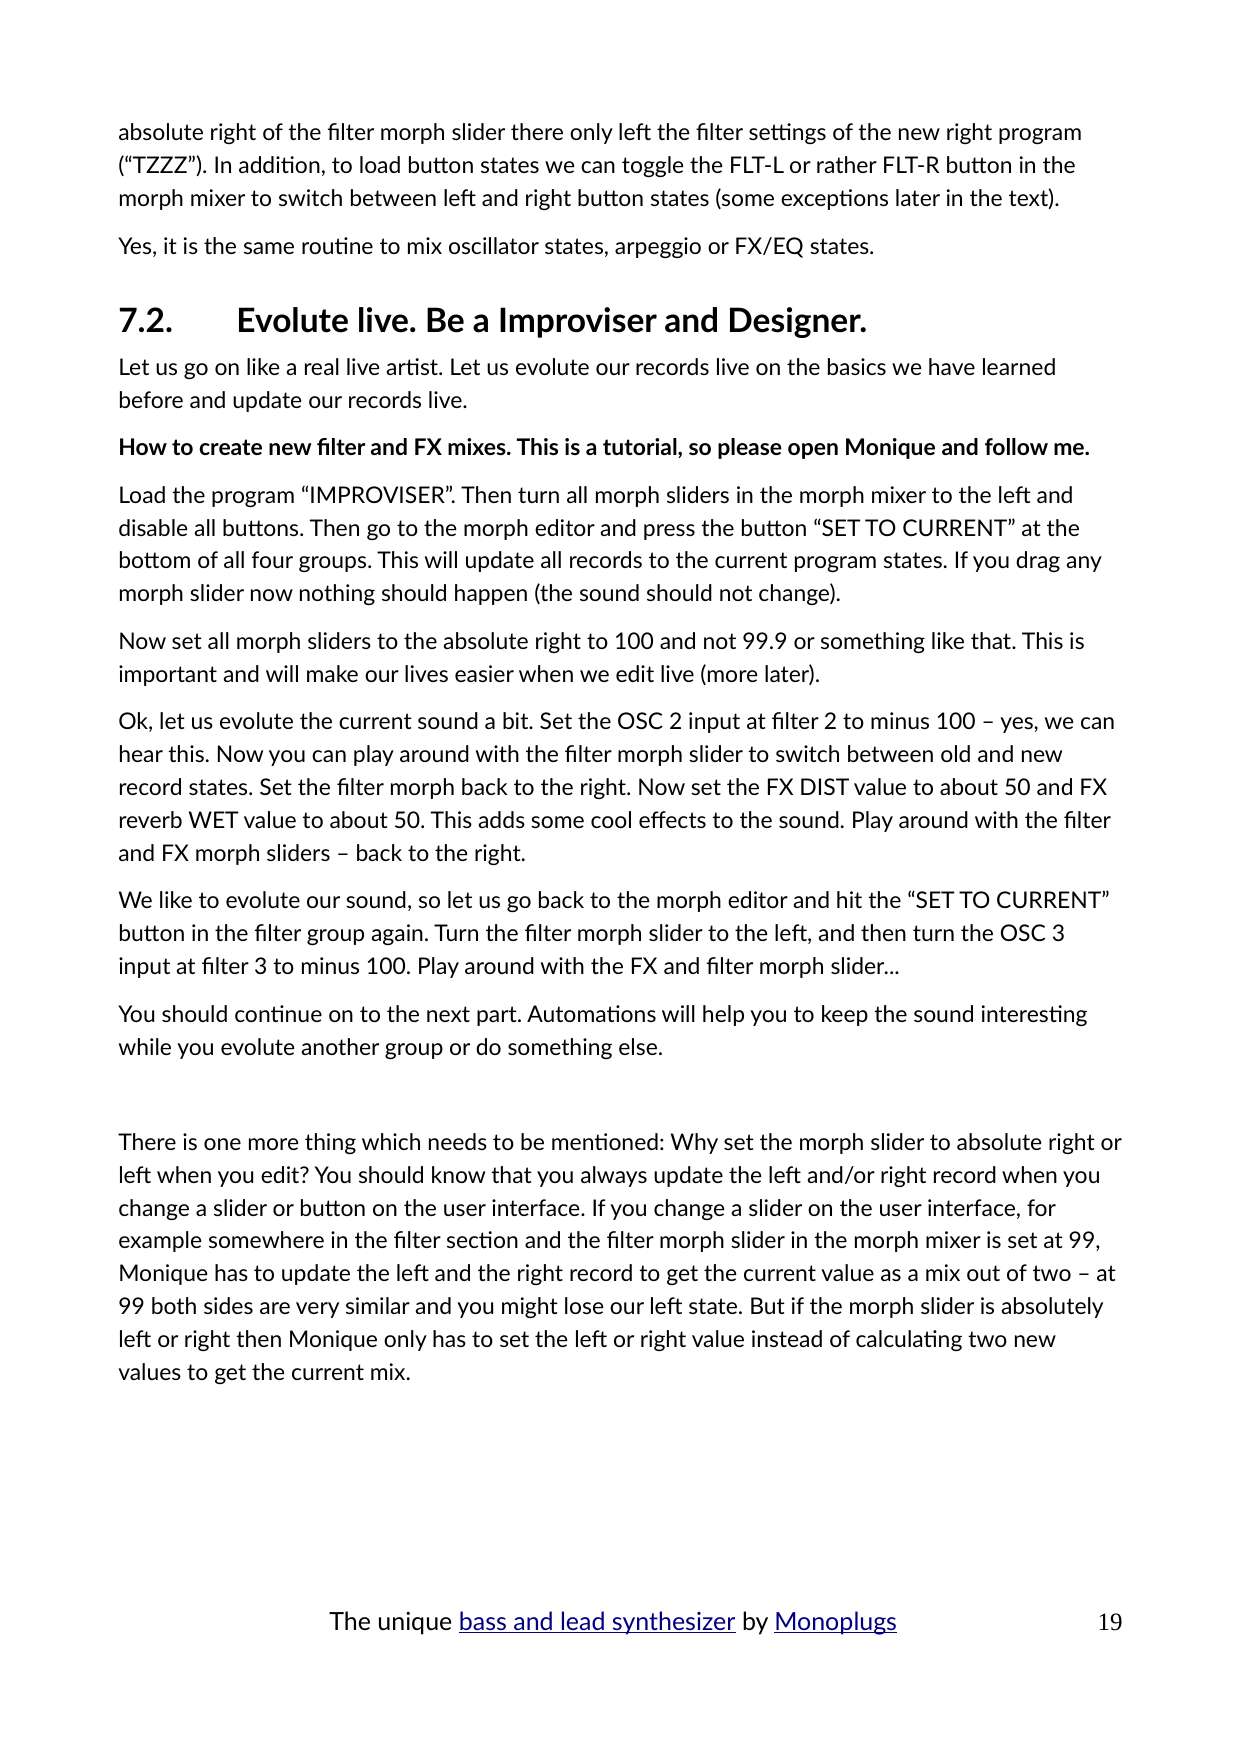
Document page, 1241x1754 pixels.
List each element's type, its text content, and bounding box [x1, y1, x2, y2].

text Yes, it is the same routine to mix oscillator states, arpeggio or FX/EQ states. [118, 231, 1122, 259]
text Now set all morph sliders to the absolute right to 100 and not 99.9 or something like that. This is important and will make our lives easier when we edit live (more later). [118, 627, 1122, 687]
text You should continue on to the next part. Automations will help you to keep the sound interesting while you evolute another group or do something else. [118, 1000, 1122, 1060]
text We like to evolute our sound, so let us go back to the morph editor and hit the “SET TO CURRENT” button in the filter group again. Turn the filter morph slider to the left, and then turn the OSC 3 input at filter 3 to minus 100. Play around with the FX and filter morph slider... [118, 886, 1122, 980]
subtitle Evolute live. Be a Improviser and Designer. [118, 300, 1122, 340]
text Ok, let us evolute the current sound a bit. Set the OSC 2 input at filter 2 to minus 100 – yes, we can hear this. Now you can play around with the filter morph slider to switch between old and new record states. Set the filter morph back to the right. Now set the FX DIST value to about 50 and FX reverb WET value to about 50. This adds some cool effects to the sound. Play around with the filter and FX morph sliders – back to the right. [118, 707, 1122, 866]
text Load the program “IMPROVISER”. Then turn all morph sliders in the morph mixer to the left and disable all buttons. Then go to the morph editor and press the button “SET TO CURRENT” at the bottom of all four groups. This will update all records to the current program states. If you drag any morph slider now nothing should happen (the sound should not change). [118, 481, 1122, 607]
text Let us go on like a real live artist. Let us evolute our records live on the basics we have learned before and update our records live. [118, 353, 1122, 413]
text How to create new filter and FX mixes. This is a tutorial, so please open Monique and follow me. [118, 433, 1122, 461]
text absolute right of the filter morph slider there only left the filter settings of the new right program (“TZZZ”). In addition, to load button states we can toggle the FLT-L or rather FLT-R button in the morph mixer to switch between left and right button states (some exceptions later in the text). [118, 118, 1122, 211]
text There is one more thing which needs to be mentioned: Why set the morph slider to absolute right or left when you edit? You should know that you always update the left and/or right record when you change a slider or button on the user interface. If you change a slider on the user interface, for example somewhere in the filter section and the filter morph slider in the morph mixer is set at 99, Monique has to update the left and the right record to get the current value as a mix out of two – at 99 both sides are very similar and you might lose our left state. But if the morph slider is absolutely left or right then Monique only has to set the left or right value instead of calculating two new values to get the current mix. [118, 1128, 1122, 1386]
